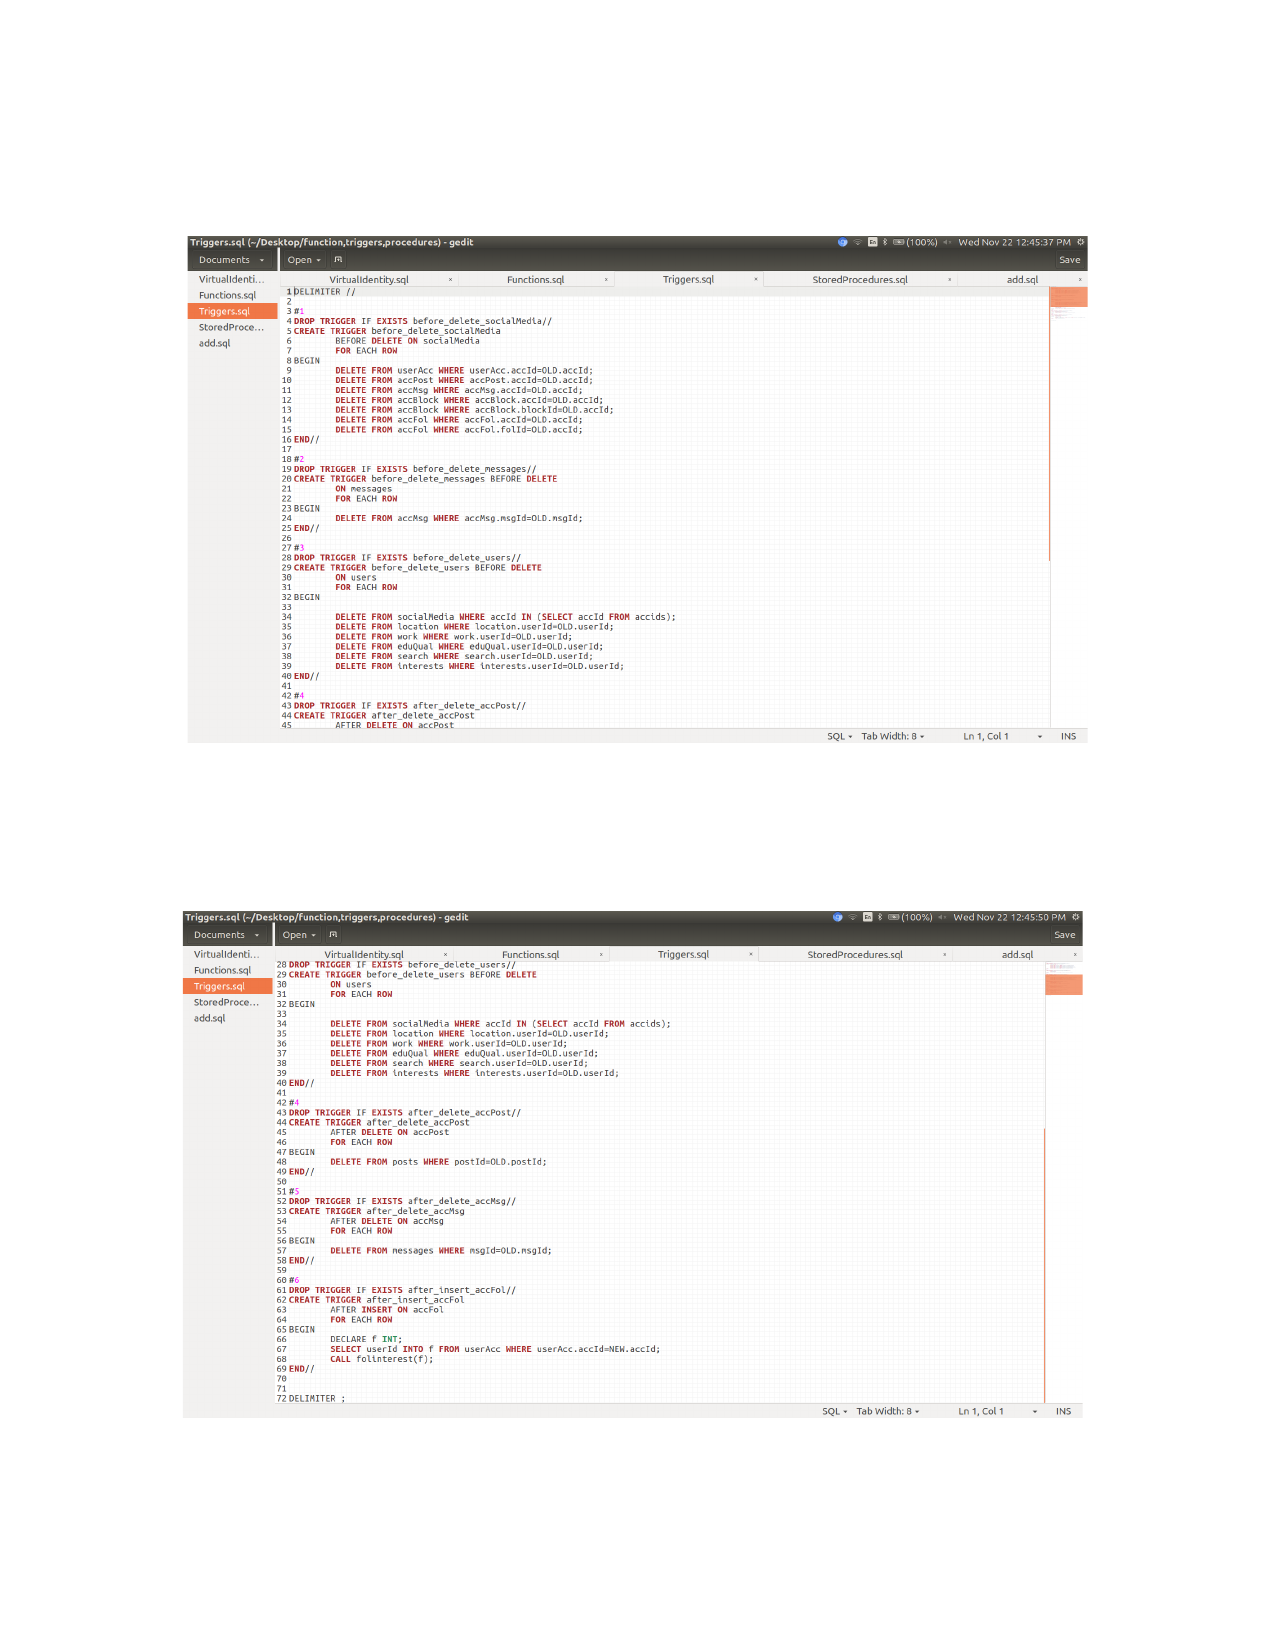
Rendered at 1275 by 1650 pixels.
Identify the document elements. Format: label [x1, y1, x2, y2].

picture [187, 236, 1088, 743]
picture [182, 911, 1083, 1418]
